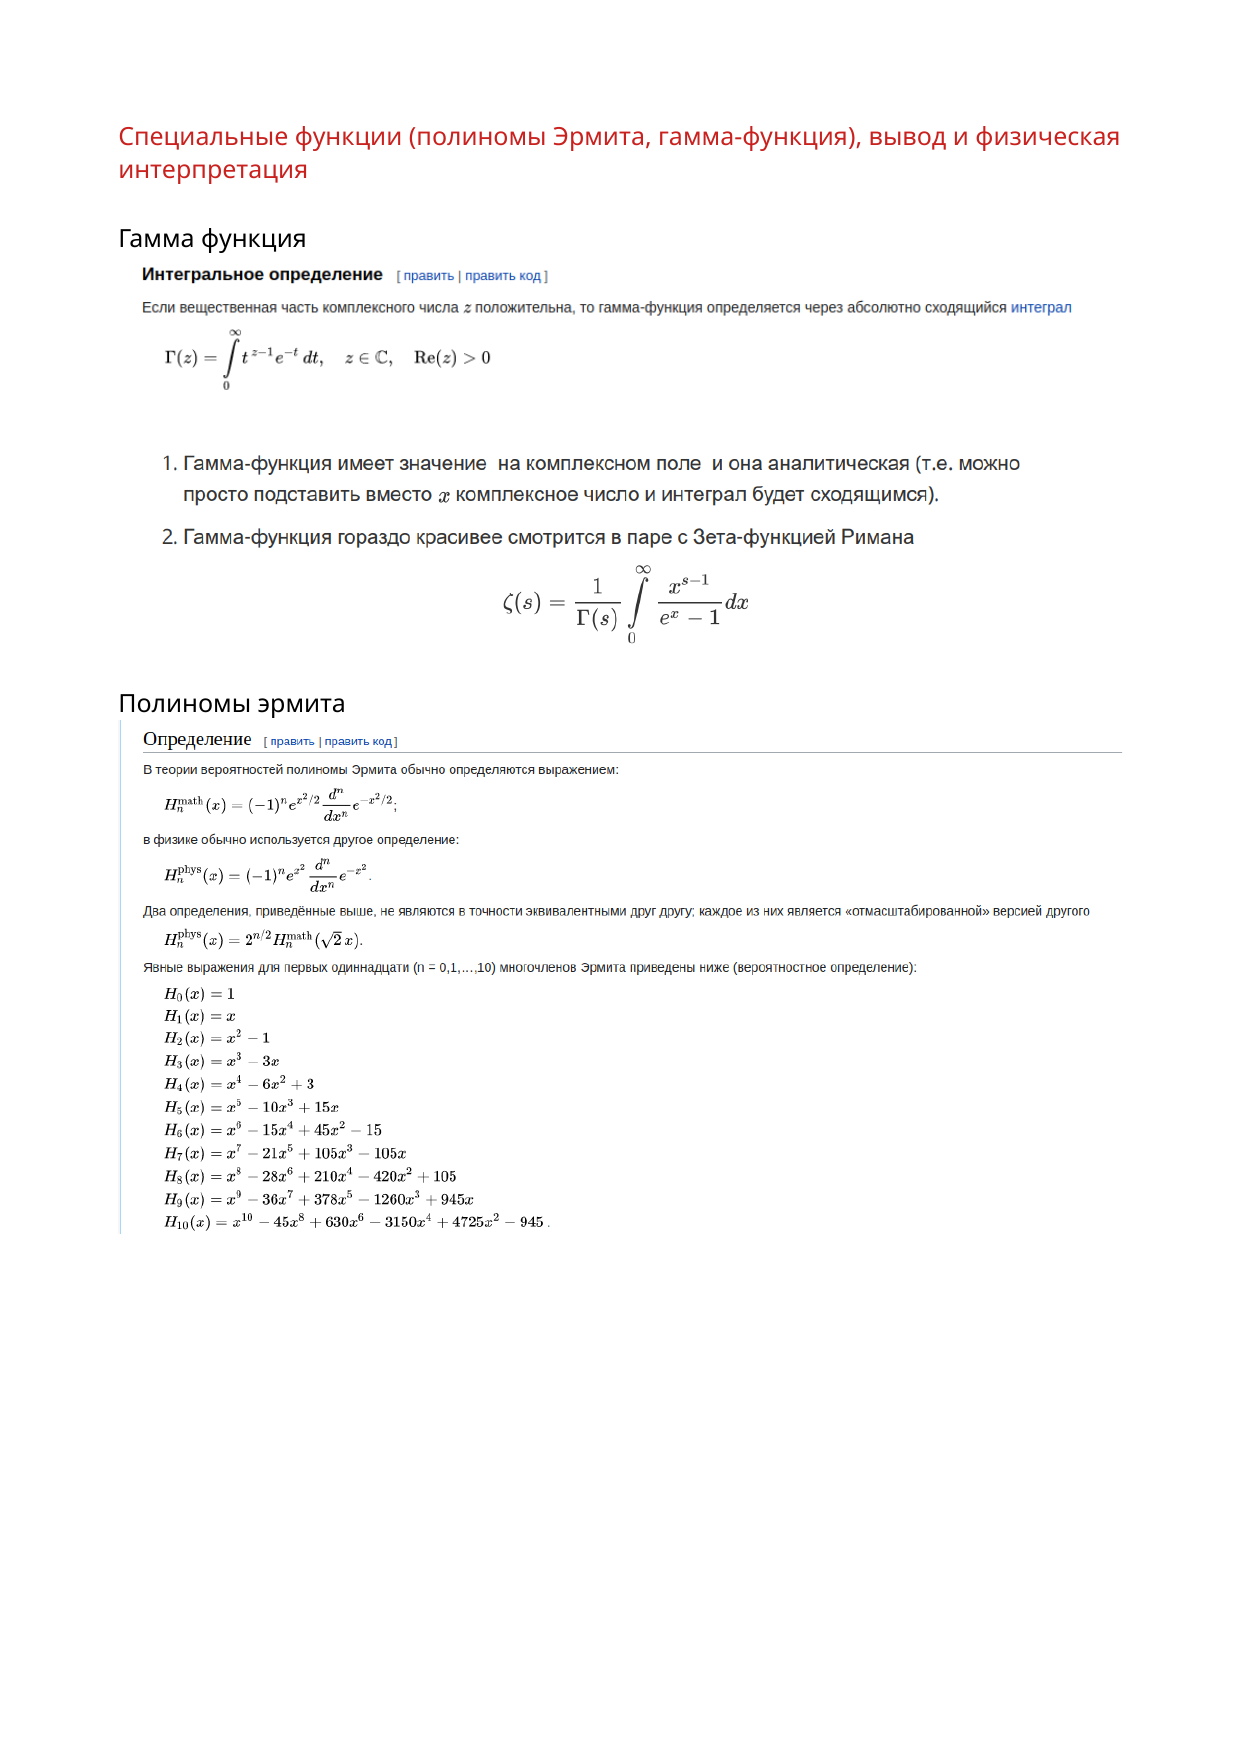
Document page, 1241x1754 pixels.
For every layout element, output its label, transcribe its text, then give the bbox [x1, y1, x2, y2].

text Полиномы эрмита [118, 686, 1122, 720]
picture [118, 720, 1123, 1234]
picture [118, 428, 1123, 652]
text Гамма функция [118, 220, 1122, 254]
picture [118, 254, 1123, 395]
text Специальные функции (полиномы Эрмита, гамма-функция), вывод и физическая интерпретация [118, 118, 1122, 186]
